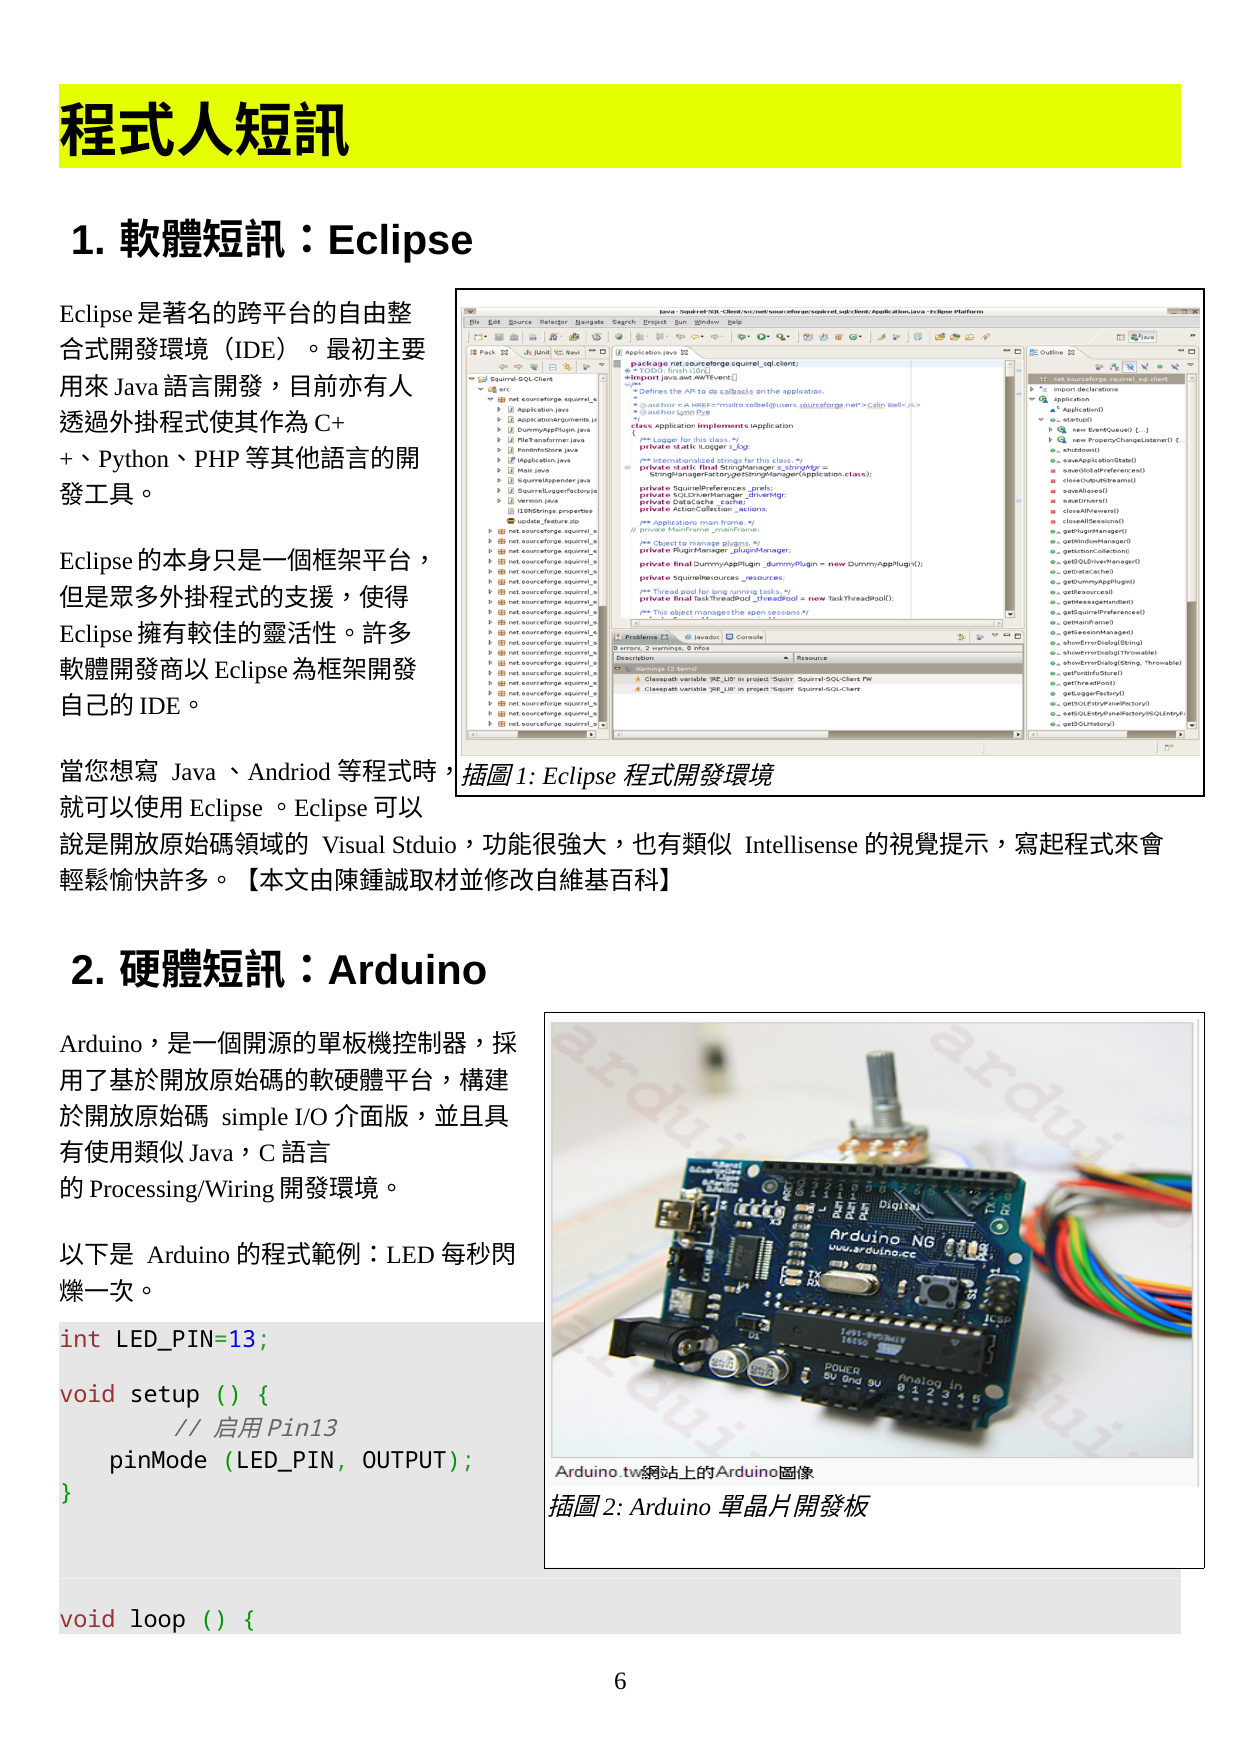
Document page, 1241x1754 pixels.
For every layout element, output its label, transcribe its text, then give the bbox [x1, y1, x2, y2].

text Eclipse是著名的跨平台的自由整合式開發環境（IDE）。最初主要用來Java語言開發，目前亦有人透過外掛程式使其作為C++、Python、PHP等其他語言的開發工具。 [457, 290, 1203, 795]
text void setup () { [59, 1378, 544, 1410]
picture [460, 305, 1200, 756]
text int LED_PIN=13; [59, 1322, 544, 1354]
picture [547, 1019, 1202, 1487]
text Eclipse的本身只是一個框架平台，但是眾多外掛程式的支援，使得Eclipse擁有較佳的靈活性。許多軟體開發商以Eclipse為框架開發自己的IDE。 [59, 541, 455, 722]
text [545, 1013, 1204, 1568]
subtitle 硬體短訊：Arduino [59, 936, 1181, 997]
text // 启用Pin13 [59, 1410, 544, 1444]
text 插圖 1: Eclipse 程式開發環境 [460, 756, 1200, 792]
text 當您想寫 Java 、Andriod 等程式時，就可以使用Eclipse 。Eclipse 可以說是開放原始碼領域的 Visual Stduio，功能很強大，也有類似 Intellisense 的視覺提示，寫起程式來會輕鬆愉快許多。【本文由陳鍾誠取材並修改自維基百科】 [59, 752, 1181, 897]
subtitle 程式人短訊 [59, 84, 1181, 168]
text 以下是 Arduino 的程式範例：LED 每秒閃爍一次。 [59, 1235, 544, 1307]
text void loop () { [59, 1602, 1181, 1634]
text Arduino，是一個開源的單板機控制器，採用了基於開放原始碼的軟硬體平台，構建於開放原始碼 simple I/O 介面版，並且具有使用類似Java，C 語言的Processing/Wiring開發環境。 [59, 1024, 544, 1205]
text 插圖 2: Arduino 單晶片開發板 [547, 1487, 1201, 1523]
text pinMode (LED_PIN, OUTPUT); } [59, 1444, 544, 1508]
text Eclipse是著名的跨平台的自由整合式開發環境（IDE）。最初主要用來Java語言開發，目前亦有人透過外掛程式使其作為C++、Python、PHP等其他語言的開發工具。 [59, 294, 455, 511]
subtitle 軟體短訊：Eclipse [59, 206, 1181, 266]
